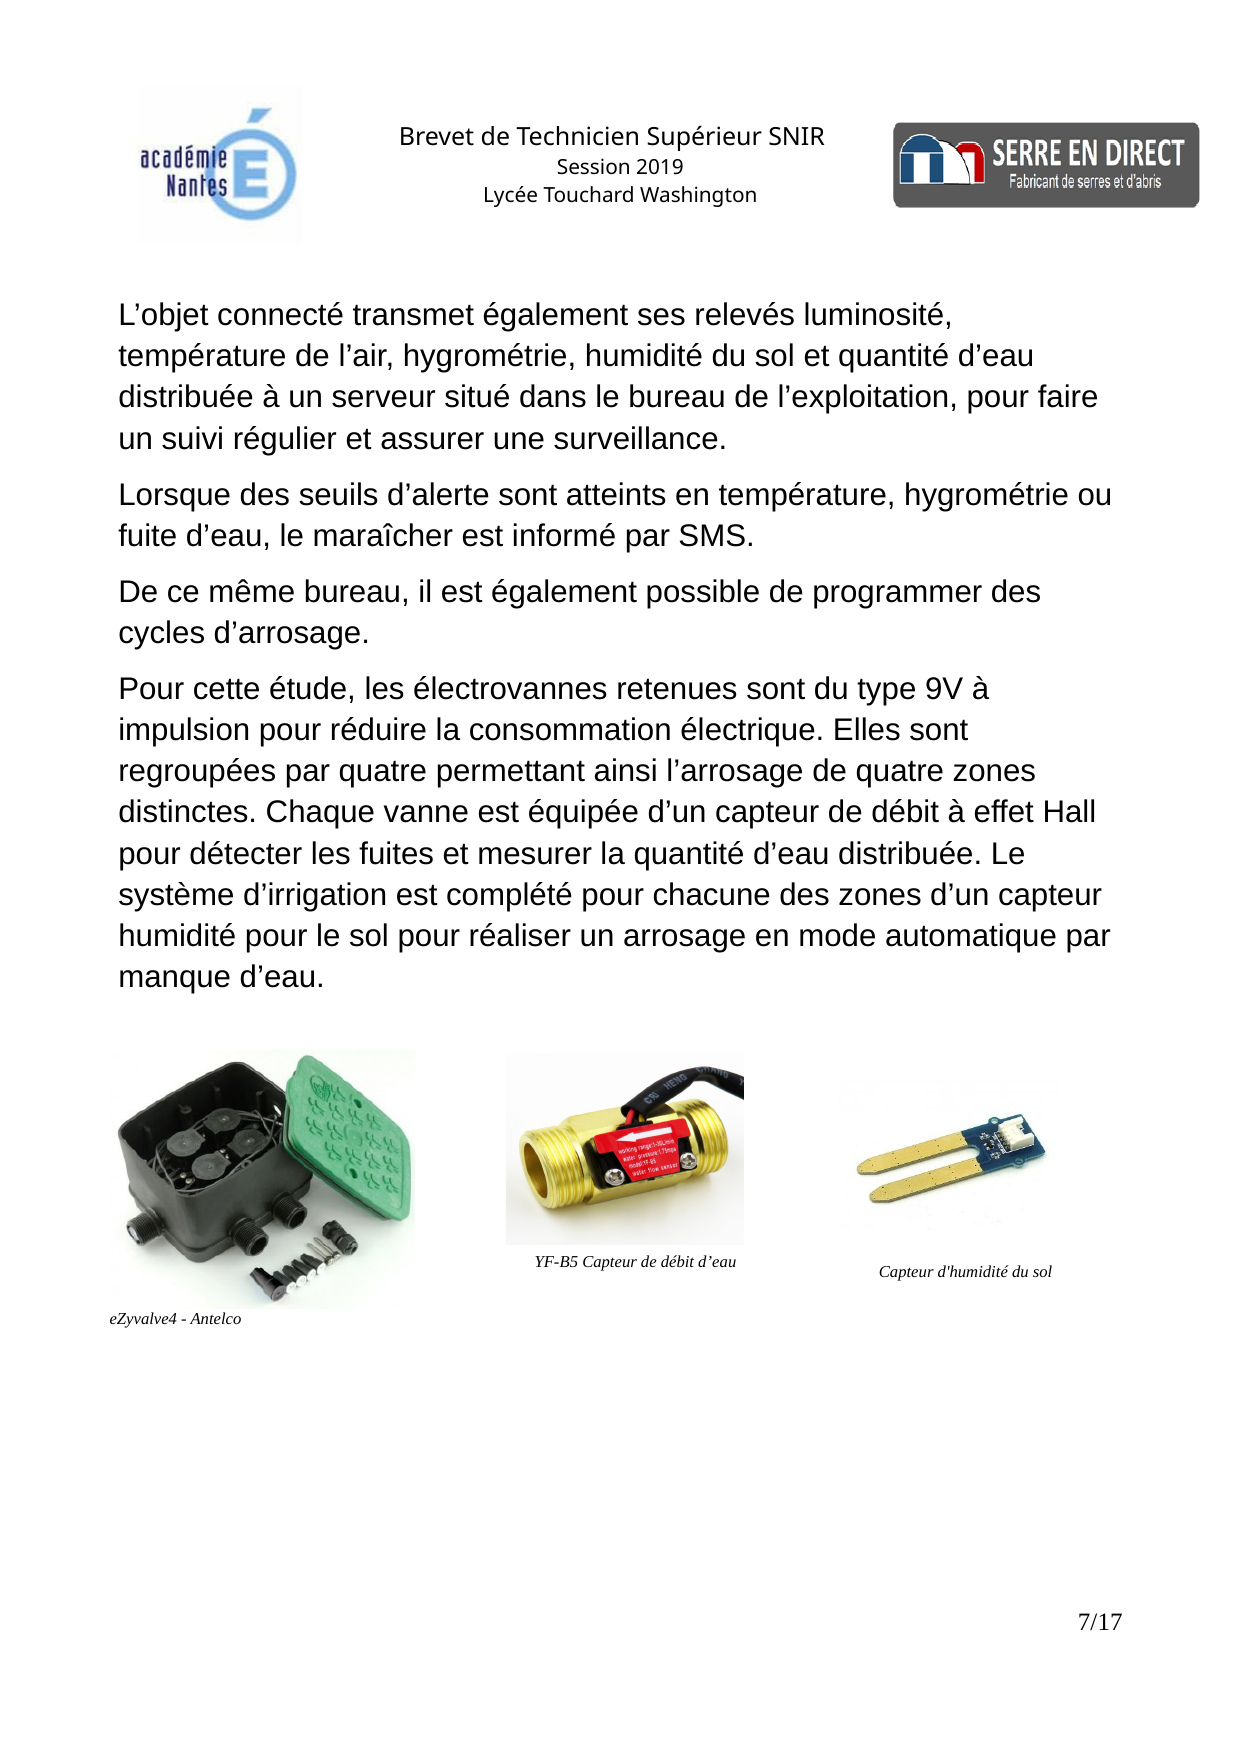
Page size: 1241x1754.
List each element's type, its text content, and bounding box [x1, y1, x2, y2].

picture [839, 1055, 1065, 1255]
picture [505, 1053, 744, 1245]
text Pour cette étude, les électrovannes retenues sont du type 9V à impulsion pour réduire la consommation électrique. Elles sont regroupées par quatre permettant ainsi l’arrosage de quatre zones distinctes. Chaque vanne est équipée d’un capteur de débit à effet Hall pour détecter les fuites et mesurer la quantité d’eau distribuée. Le système d’irrigation est complété pour chacune des zones d’un capteur humidité pour le sol pour réaliser un arrosage en mode automatique par manque d’eau. [118, 670, 1122, 994]
text YF-B5 Capteur de débit d’eau [489, 1053, 783, 1273]
text L’objet connecté transmet également ses relevés luminosité, température de l’air, hygrométrie, humidité du sol et quantité d’eau distribuée à un serveur situé dans le bureau de l’exploitation, pour faire un suivi régulier et assurer une surveillance. [118, 296, 1122, 456]
picture [109, 1050, 415, 1309]
text Lorsque des seuils d’alerte sont atteints en température, hygrométrie ou fuite d’eau, le maraîcher est informé par SMS. [118, 476, 1122, 553]
text Capteur d'humidité du sol [825, 1057, 1107, 1283]
picture [113, 86, 322, 248]
text eZyvalve4 - Antelco [109, 1309, 415, 1328]
picture [888, 120, 1203, 212]
text De ce même bureau, il est également possible de programmer des cycles d’arrosage. [118, 573, 1122, 650]
